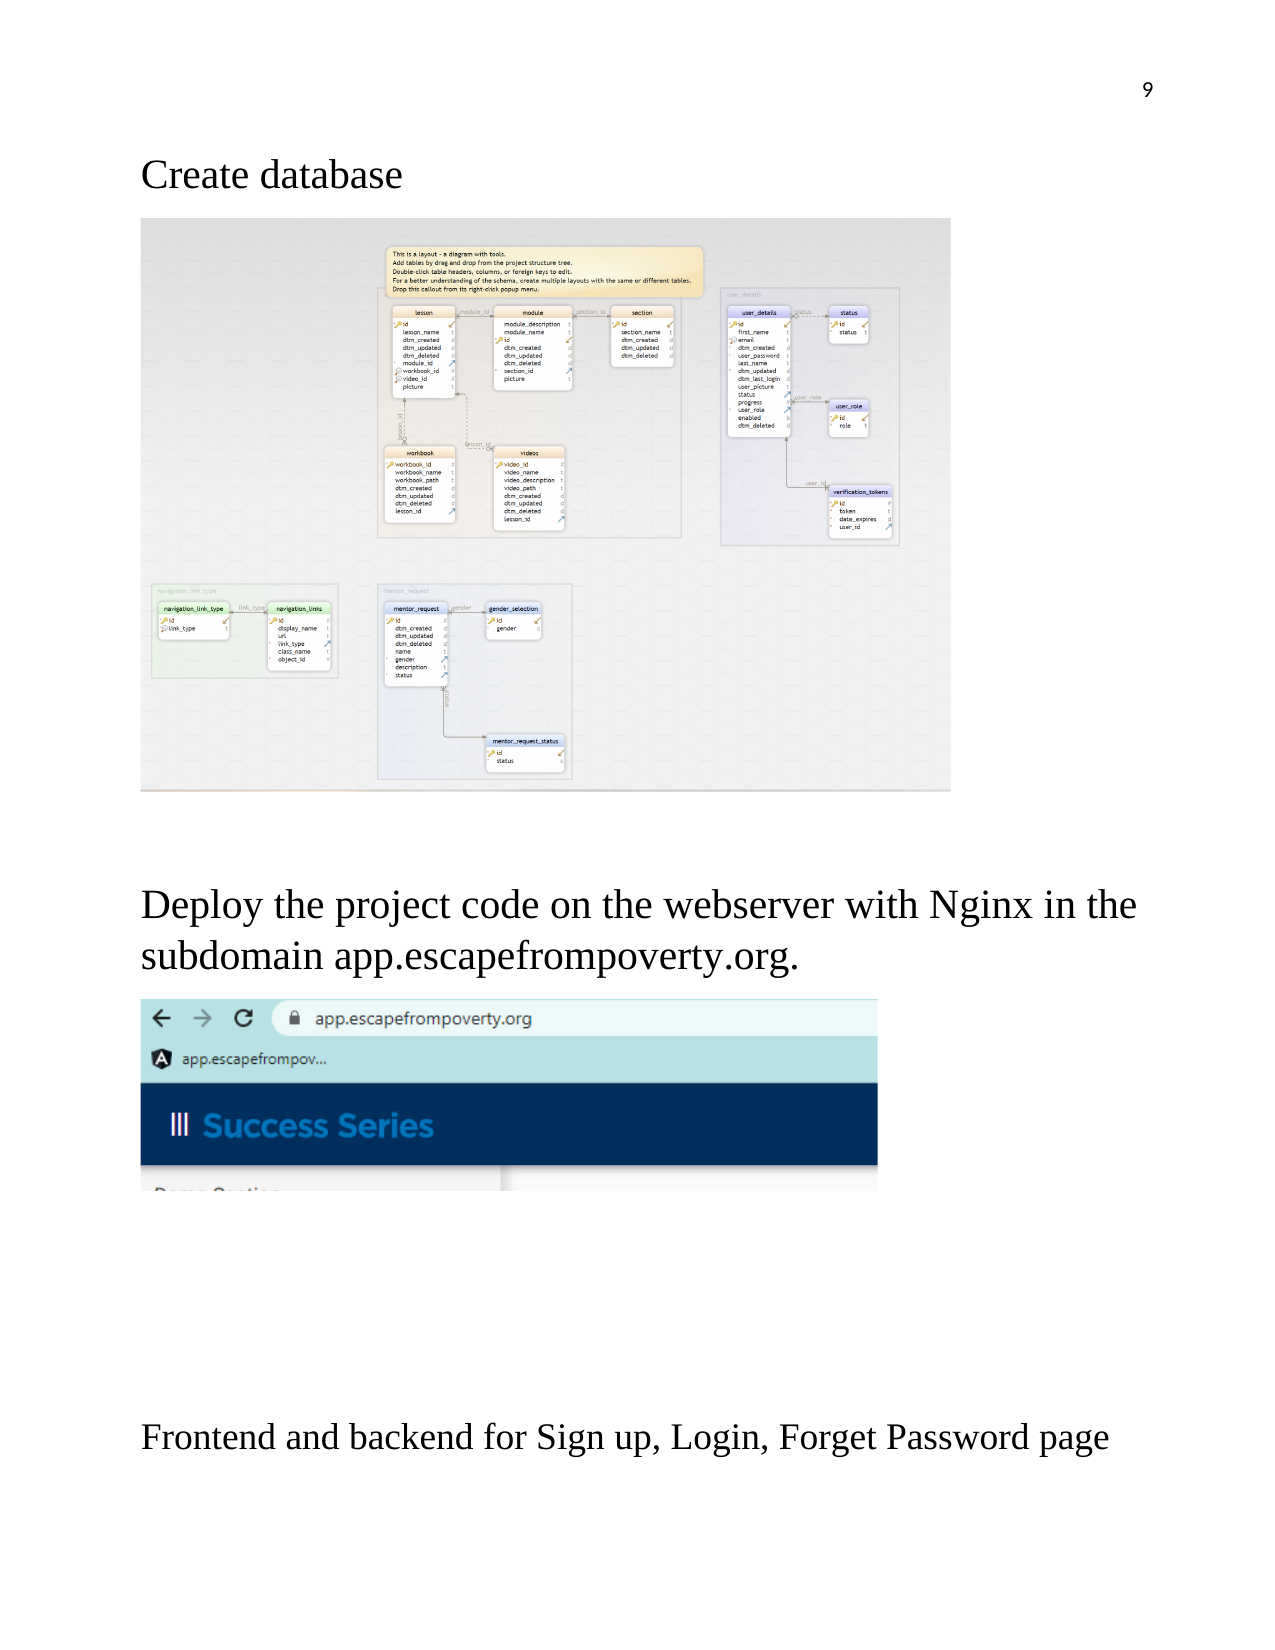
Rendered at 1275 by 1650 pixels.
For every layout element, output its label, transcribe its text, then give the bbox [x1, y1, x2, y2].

picture [140, 218, 951, 792]
picture [140, 999, 878, 1191]
text Deploy the project code on the webserver with Nginx in the subdomain app.escapefrompoverty.org. [141, 879, 1153, 979]
text Frontend and backend for Sign up, Login, Forget Password page [141, 1414, 1153, 1457]
text Create database [141, 150, 1153, 198]
